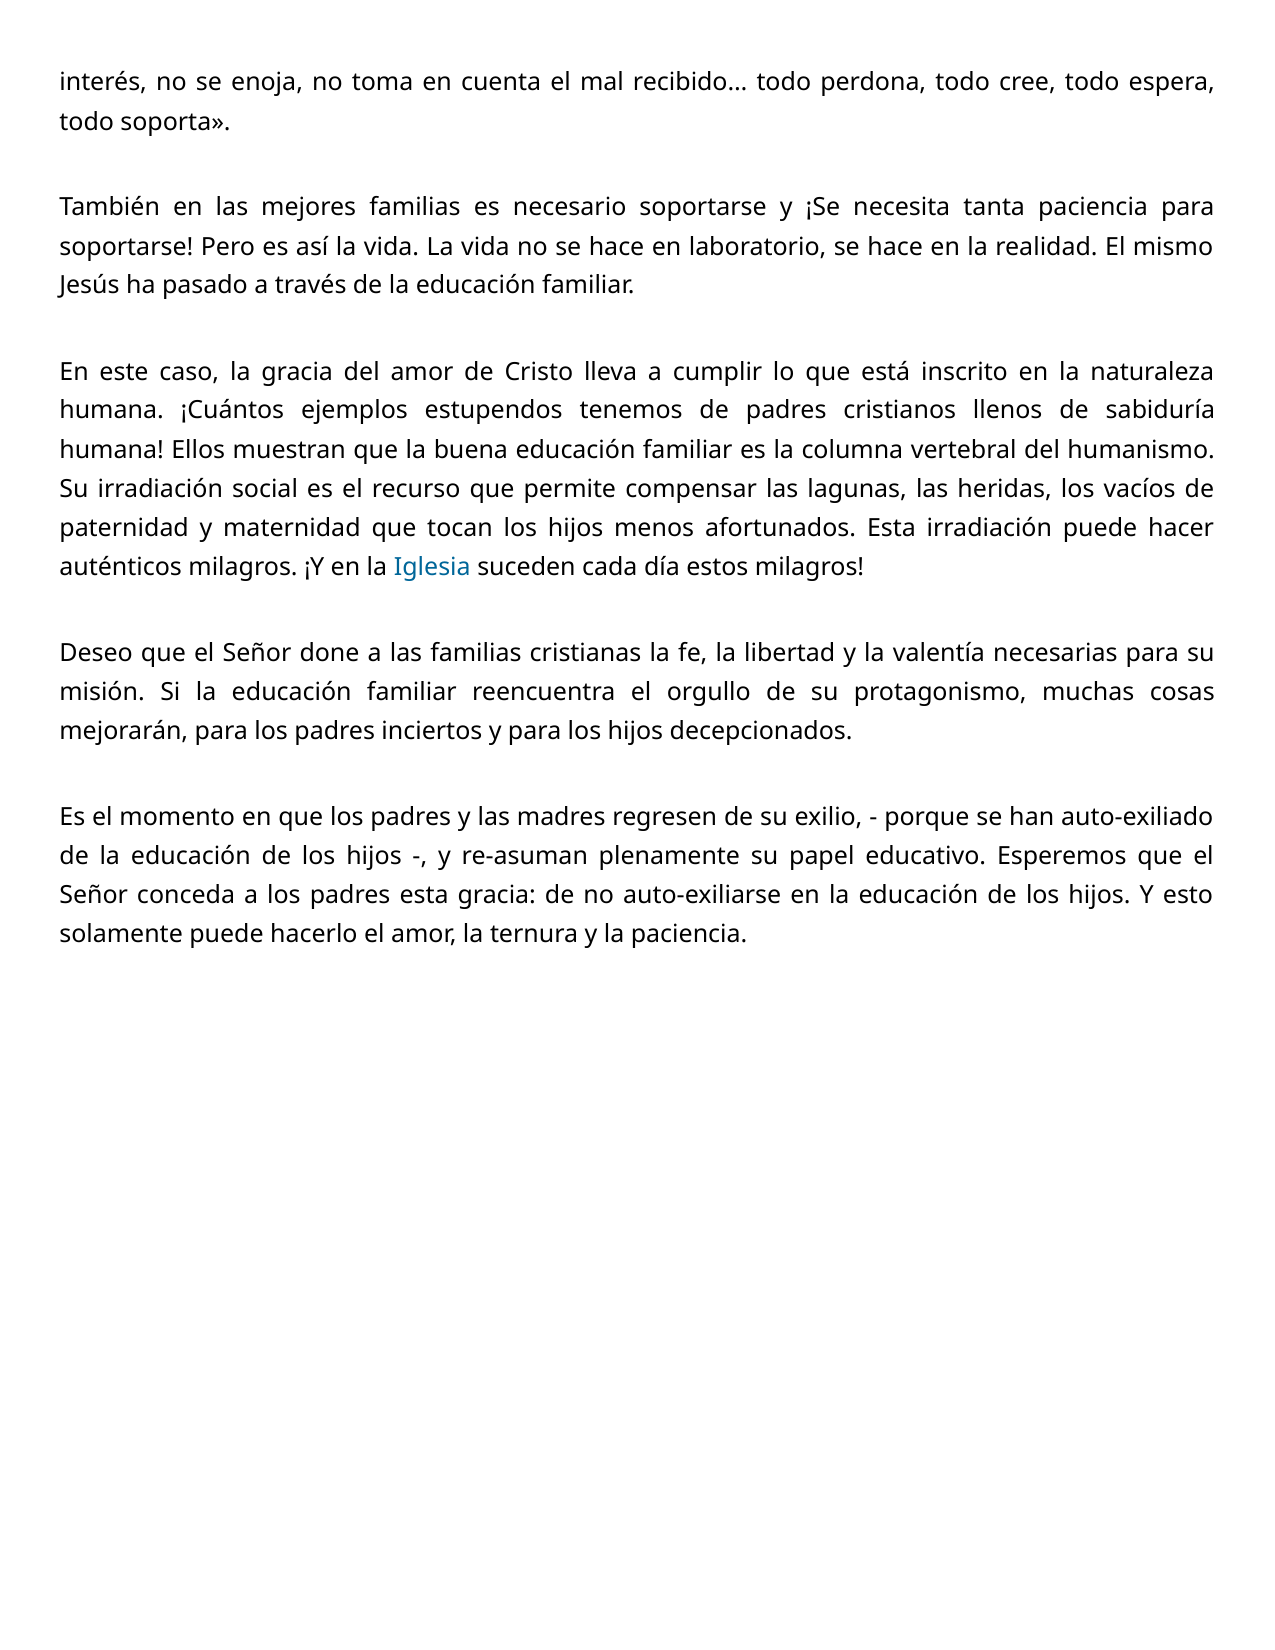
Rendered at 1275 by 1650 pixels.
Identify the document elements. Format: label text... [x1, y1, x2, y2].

text interés, no se enoja, no toma en cuenta el mal recibido… todo perdona, todo cree, todo espera, todo soporta». [59, 59, 1216, 137]
text También en las mejores familias es necesario soportarse y ¡Se necesita tanta paciencia para soportarse! Pero es así la vida. La vida no se hace en laboratorio, se hace en la realidad. El mismo Jesús ha pasado a través de la educación familiar. [59, 184, 1216, 301]
text En este caso, la gracia del amor de Cristo lleva a cumplir lo que está inscrito en la naturaleza humana. ¡Cuántos ejemplos estupendos tenemos de padres cristianos llenos de sabiduría humana! Ellos muestran que la buena educación familiar es la columna vertebral del humanismo. Su irradiación social es el recurso que permite compensar las lagunas, las heridas, los vacíos de paternidad y maternidad que tocan los hijos menos afortunados. Esta irradiación puede hacer auténticos milagros. ¡Y en la Iglesia suceden cada día estos milagros! [59, 348, 1216, 582]
text Deseo que el Señor done a las familias cristianas la fe, la libertad y la valentía necesarias para su misión. Si la educación familiar reencuentra el orgullo de su protagonismo, muchas cosas mejorarán, para los padres inciertos y para los hijos decepcionados. [59, 629, 1216, 747]
text Es el momento en que los padres y las madres regresen de su exilio, - porque se han auto-exiliado de la educación de los hijos -, y re-asuman plenamente su papel educativo. Esperemos que el Señor conceda a los padres esta gracia: de no auto-exiliarse en la educación de los hijos. Y esto solamente puede hacerlo el amor, la ternura y la paciencia. [59, 793, 1216, 950]
